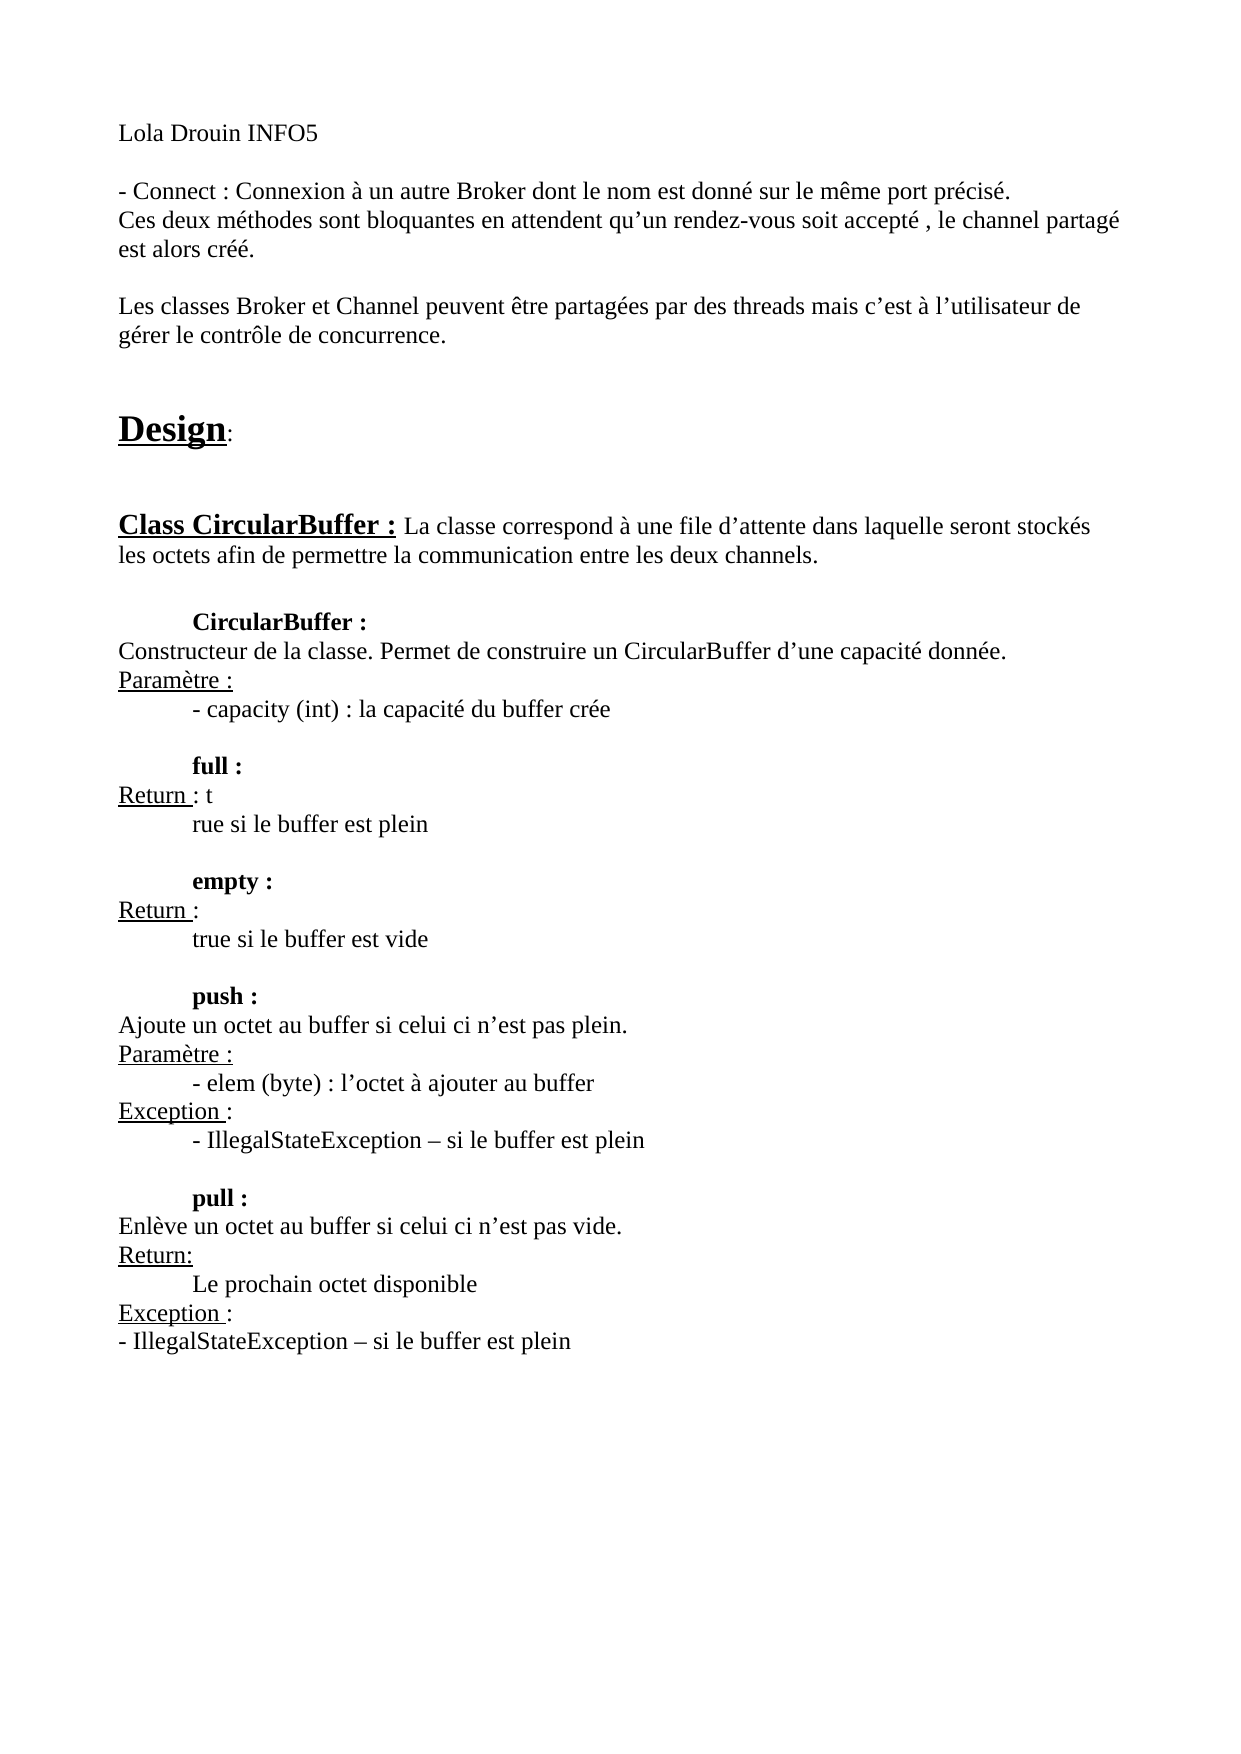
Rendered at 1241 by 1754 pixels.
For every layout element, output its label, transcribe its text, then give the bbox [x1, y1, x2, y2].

text Class CircularBuffer : La classe correspond à une file d’attente dans laquelle seront stockés les octets afin de permettre la communication entre les deux channels. [118, 507, 1122, 569]
text pull : [118, 1183, 1122, 1211]
text empty : [118, 866, 1122, 895]
text push : [118, 981, 1122, 1010]
text Les classes Broker et Channel peuvent être partagées par des threads mais c’est à l’utilisateur de gérer le contrôle de concurrence. [118, 291, 1122, 349]
text Exception : [118, 1096, 1122, 1125]
text Paramètre : [118, 665, 1122, 694]
text Ajoute un octet au buffer si celui ci n’est pas plein. [118, 1010, 1122, 1039]
text true si le buffer est vide [118, 924, 1122, 953]
text Le prochain octet disponible [118, 1269, 1122, 1298]
text - IllegalStateException – si le buffer est plein [118, 1125, 1122, 1154]
text Return : t [118, 780, 1122, 809]
text - Connect : Connexion à un autre Broker dont le nom est donné sur le même port précisé. [118, 176, 1122, 205]
text Ces deux méthodes sont bloquantes en attendent qu’un rendez-vous soit accepté , le channel partagé est alors créé. [118, 205, 1122, 263]
text - capacity (int) : la capacité du buffer crée [118, 694, 1122, 723]
text rue si le buffer est plein [118, 809, 1122, 838]
text Paramètre : [118, 1039, 1122, 1068]
text Design: [118, 406, 1122, 449]
text - IllegalStateException – si le buffer est plein [118, 1326, 1122, 1355]
text - elem (byte) : l’octet à ajouter au buffer [118, 1068, 1122, 1096]
text CircularBuffer : [118, 603, 1122, 636]
text full : [118, 751, 1122, 780]
text Constructeur de la classe. Permet de construire un CircularBuffer d’une capacité donnée. [118, 636, 1122, 665]
text Exception : [118, 1298, 1122, 1326]
text Return: [118, 1240, 1122, 1269]
text Return : [118, 895, 1122, 924]
text Enlève un octet au buffer si celui ci n’est pas vide. [118, 1211, 1122, 1240]
